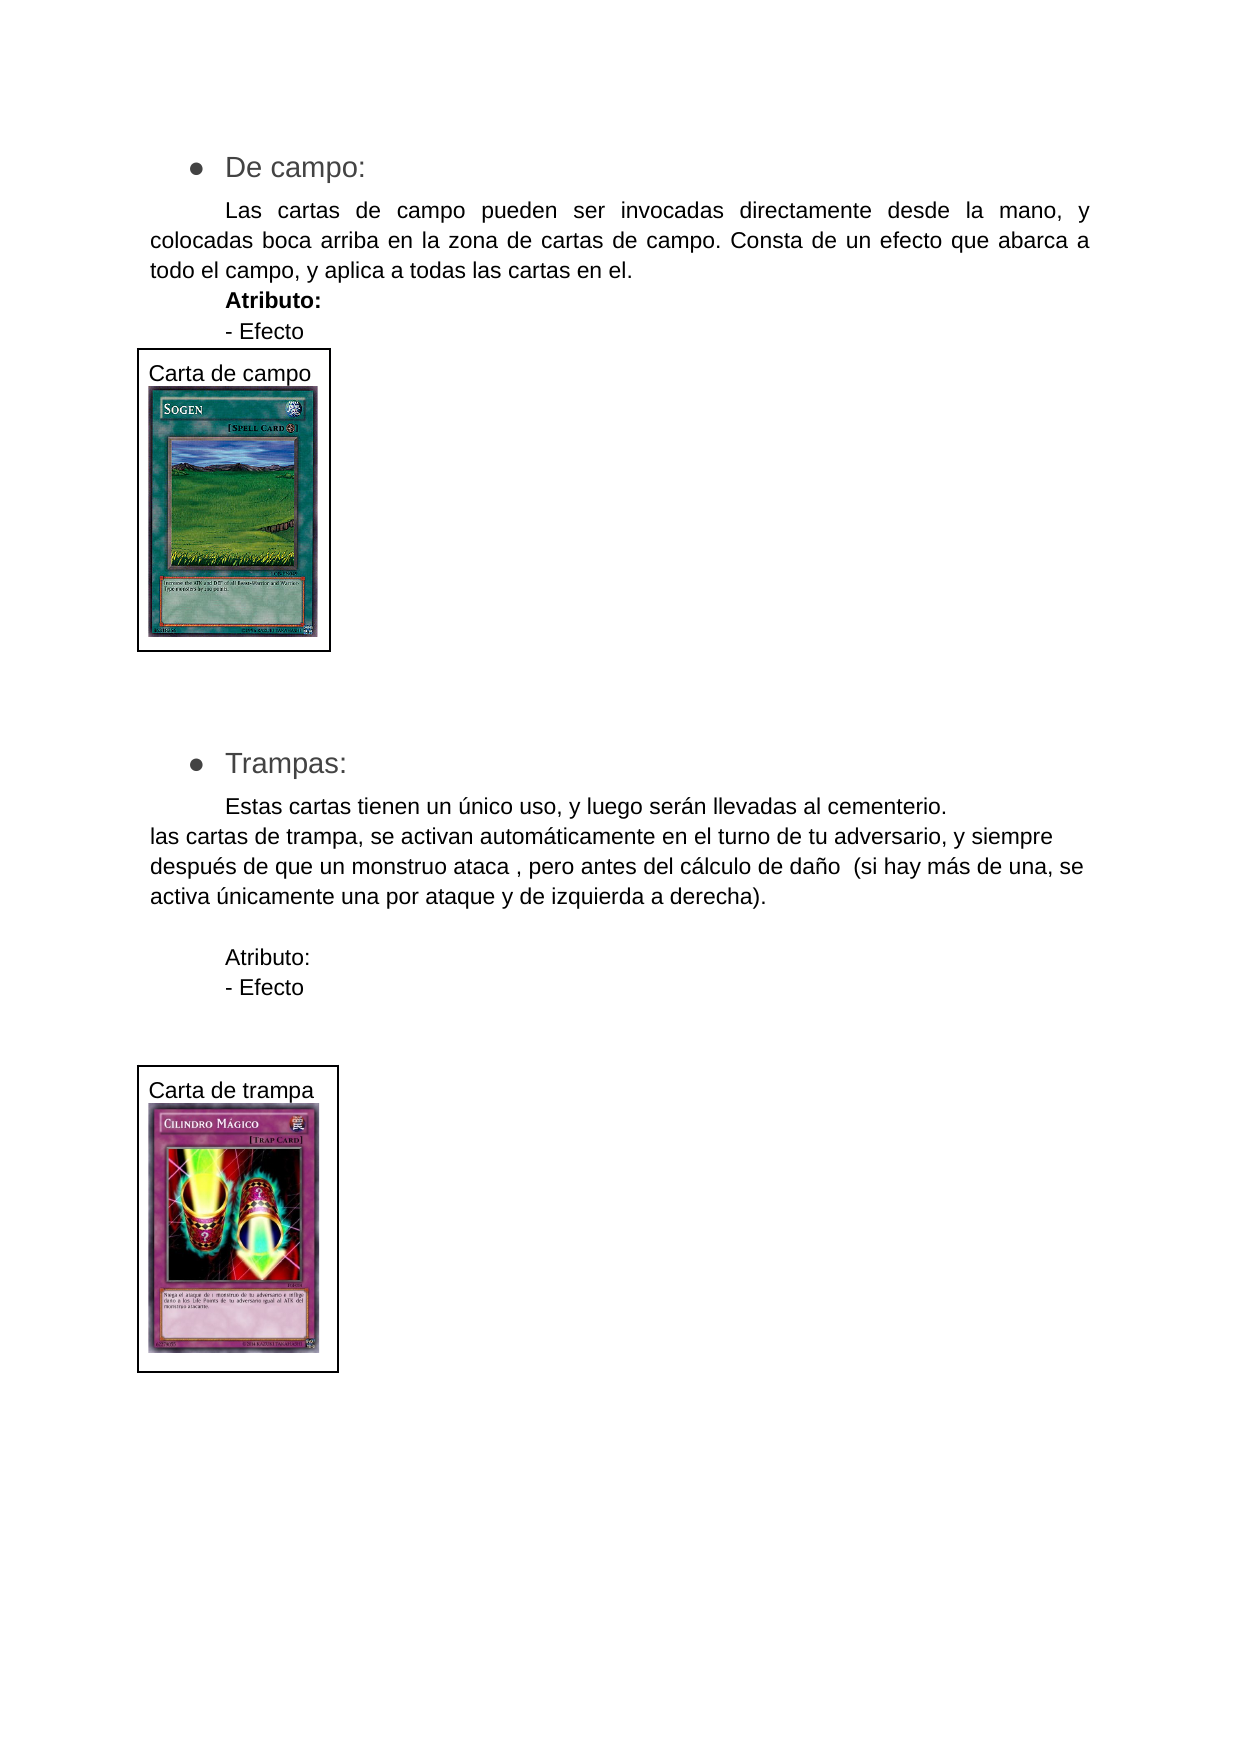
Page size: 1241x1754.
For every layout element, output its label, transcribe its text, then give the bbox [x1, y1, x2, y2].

table_header Carta de trampa [139, 1067, 337, 1371]
text - Efecto [150, 318, 1090, 344]
subtitle Trampas: [187, 746, 1090, 779]
table_header Carta de campo [139, 350, 329, 650]
picture [148, 386, 318, 637]
text Estas cartas tienen un único uso, y luego serán llevadas al cementerio. [150, 793, 1090, 819]
picture [148, 1103, 320, 1353]
text las cartas de trampa, se activan automáticamente en el turno de tu adversario, y siempre después de que un monstruo ataca , pero antes del cálculo de daño (si hay más de una, se activa únicamente una por ataque y de izquierda a derecha). [150, 823, 1090, 910]
subtitle De campo: [187, 150, 1090, 183]
text Atributo: [150, 944, 1090, 970]
text - Efecto [150, 974, 1090, 1000]
text Atributo: [150, 287, 1090, 314]
text Las cartas de campo pueden ser invocadas directamente desde la mano, y colocadas boca arriba en la zona de cartas de campo. Consta de un efecto que abarca a todo el campo, y aplica a todas las cartas en el. [150, 197, 1090, 284]
